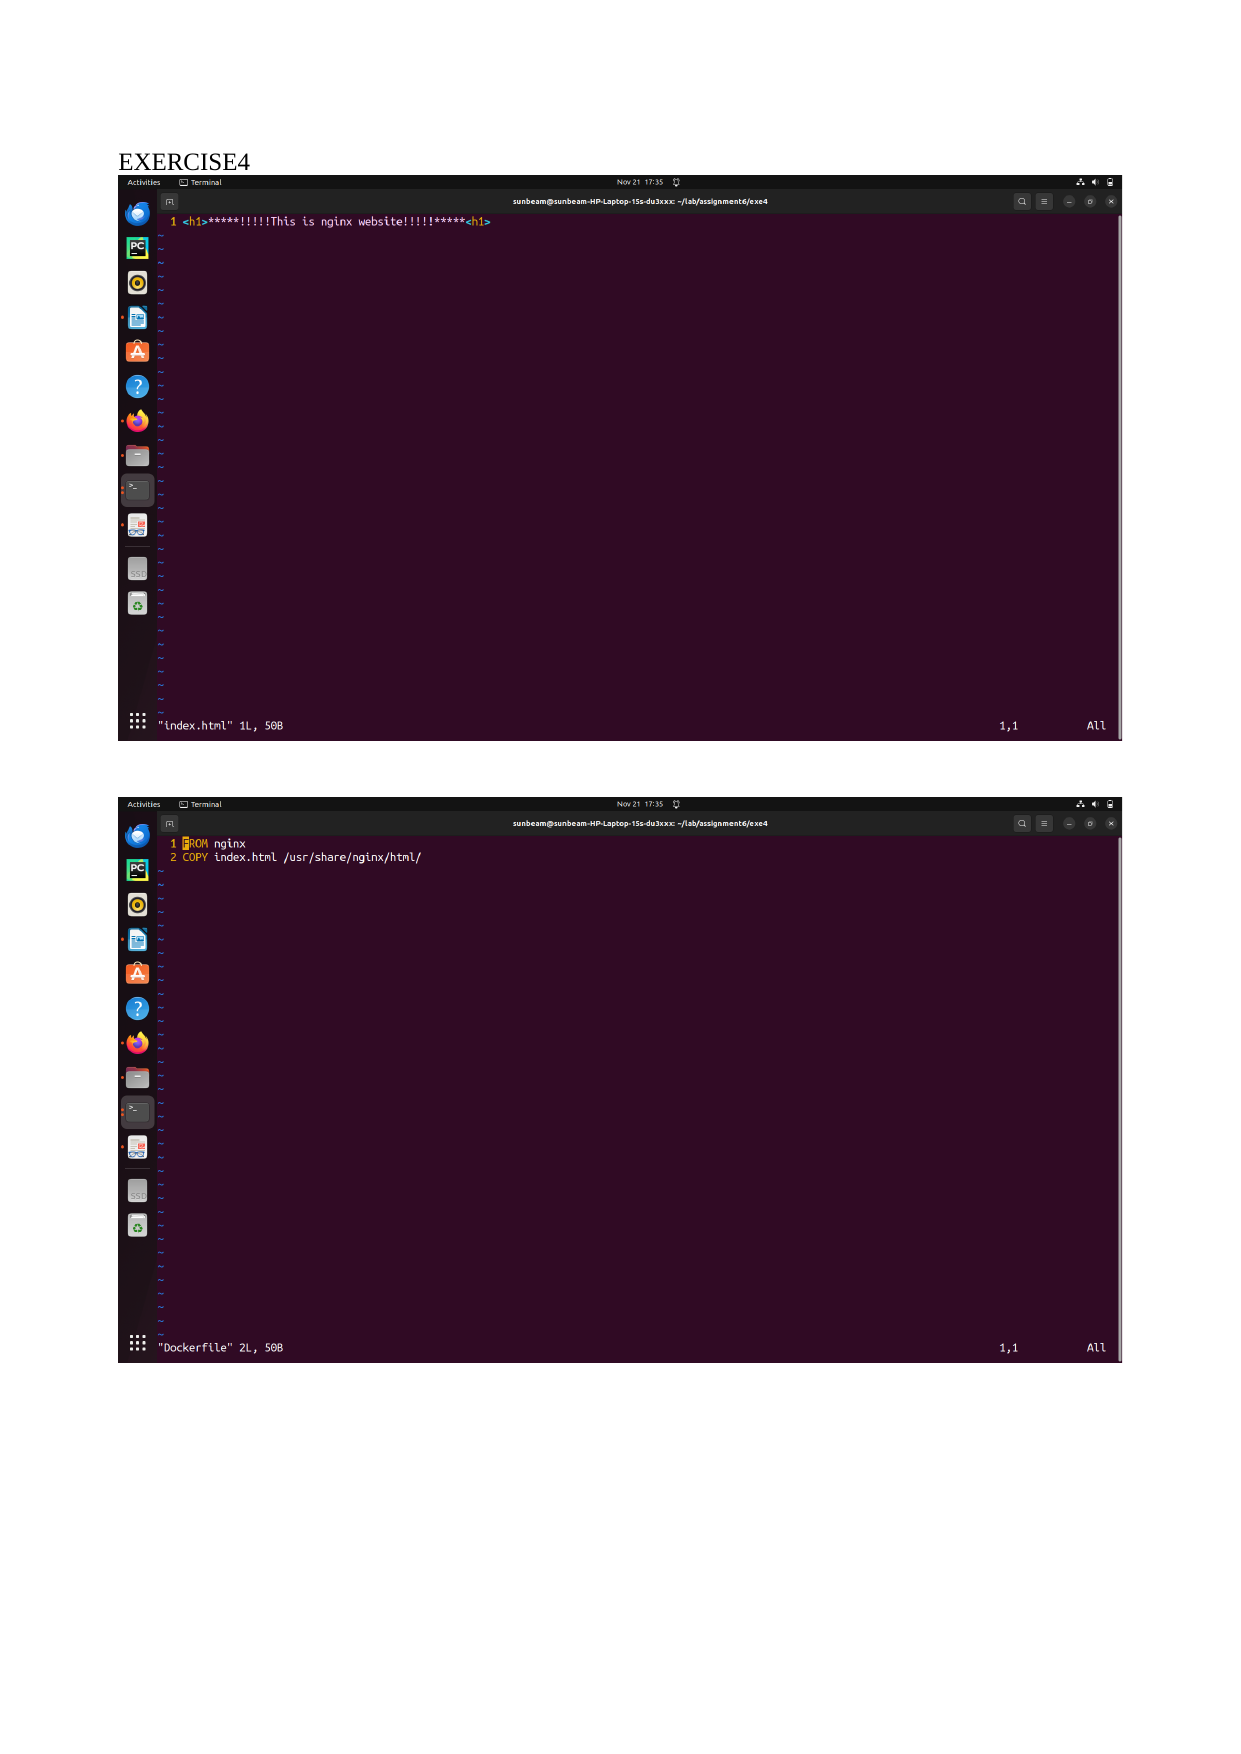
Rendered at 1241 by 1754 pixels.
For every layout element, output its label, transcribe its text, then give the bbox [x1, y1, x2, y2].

picture [118, 175, 1123, 741]
picture [118, 797, 1123, 1363]
text EXERCISE4 [118, 147, 1122, 175]
